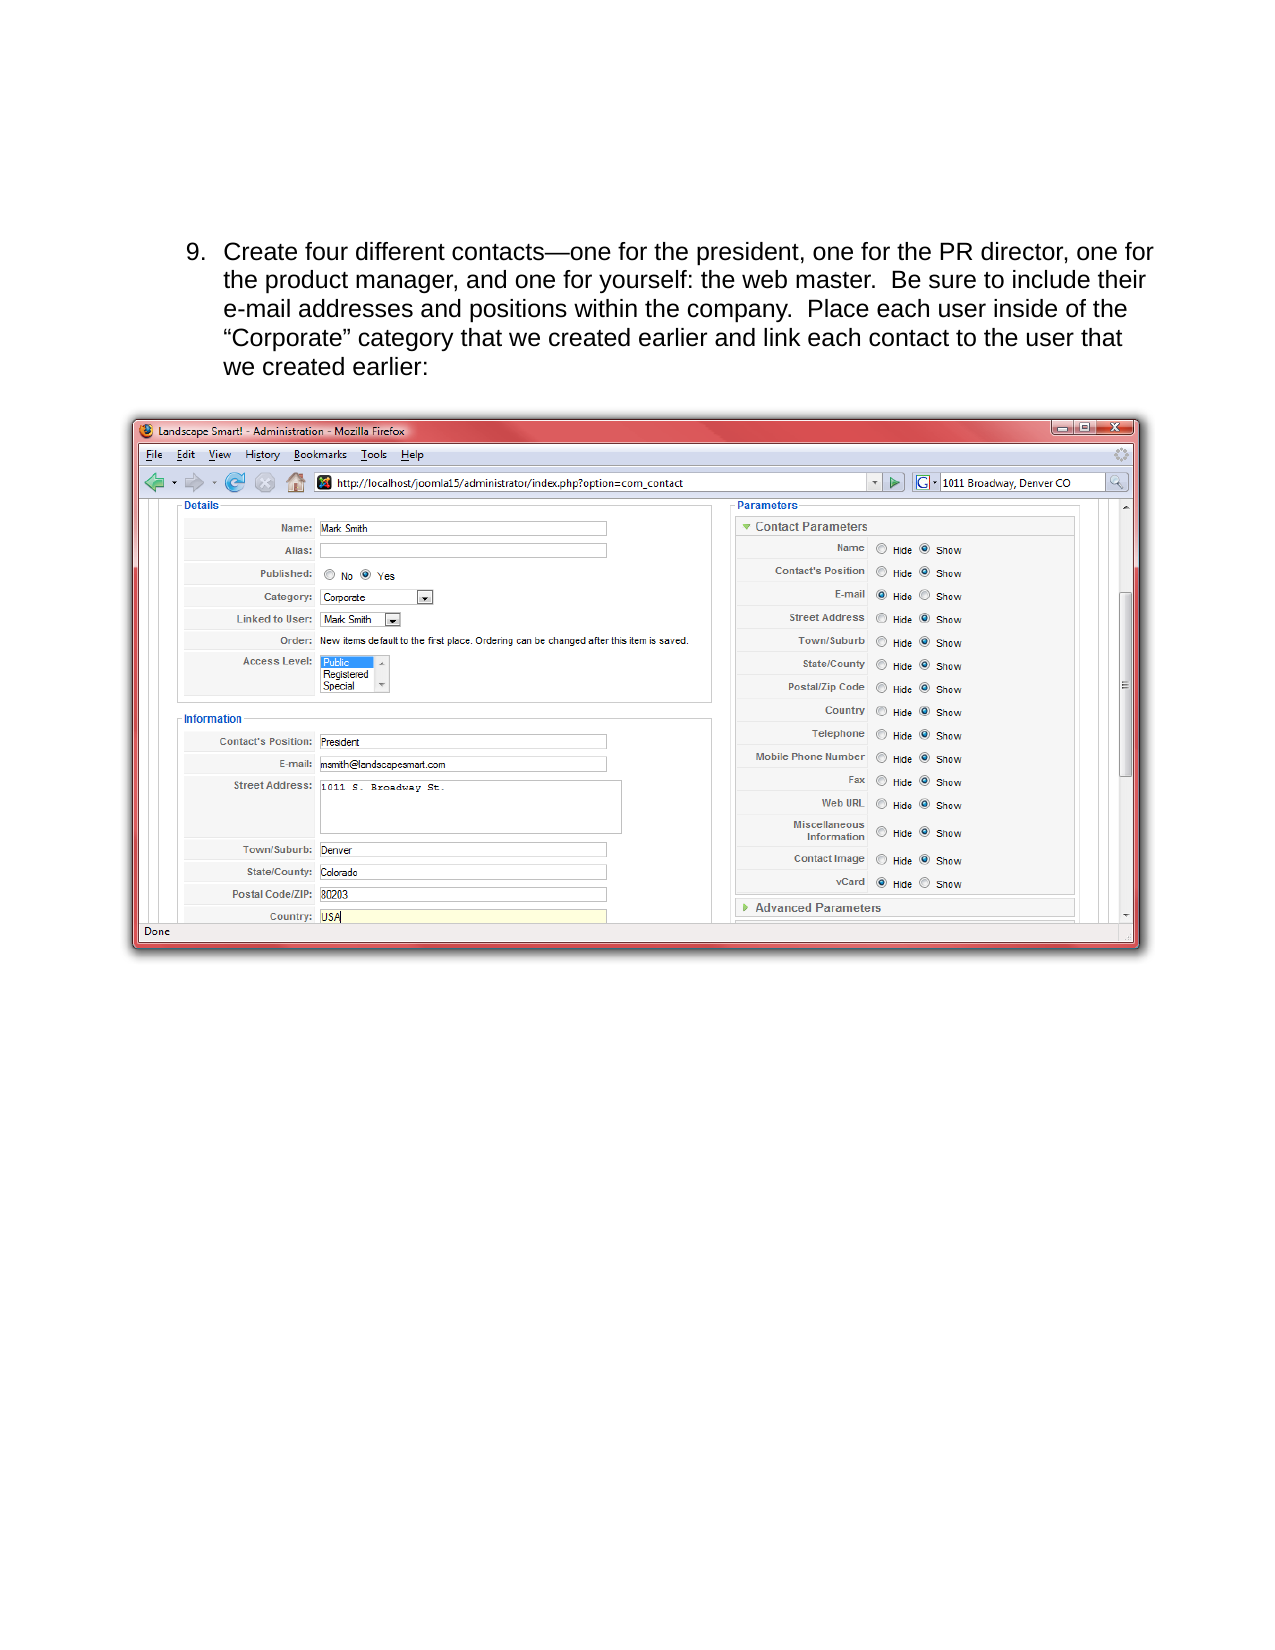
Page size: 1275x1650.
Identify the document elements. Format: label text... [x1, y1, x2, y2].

list Create four different contacts—one for the president, one for the PR director, one for the product manager, and one for yourself: the web master. Be sure to include their e-mail addresses and positions within the company. Place each user inside of the “Corporate” category that we created earlier and link each contact to the user that we created earlier: [186, 237, 1157, 380]
picture [119, 406, 1156, 965]
